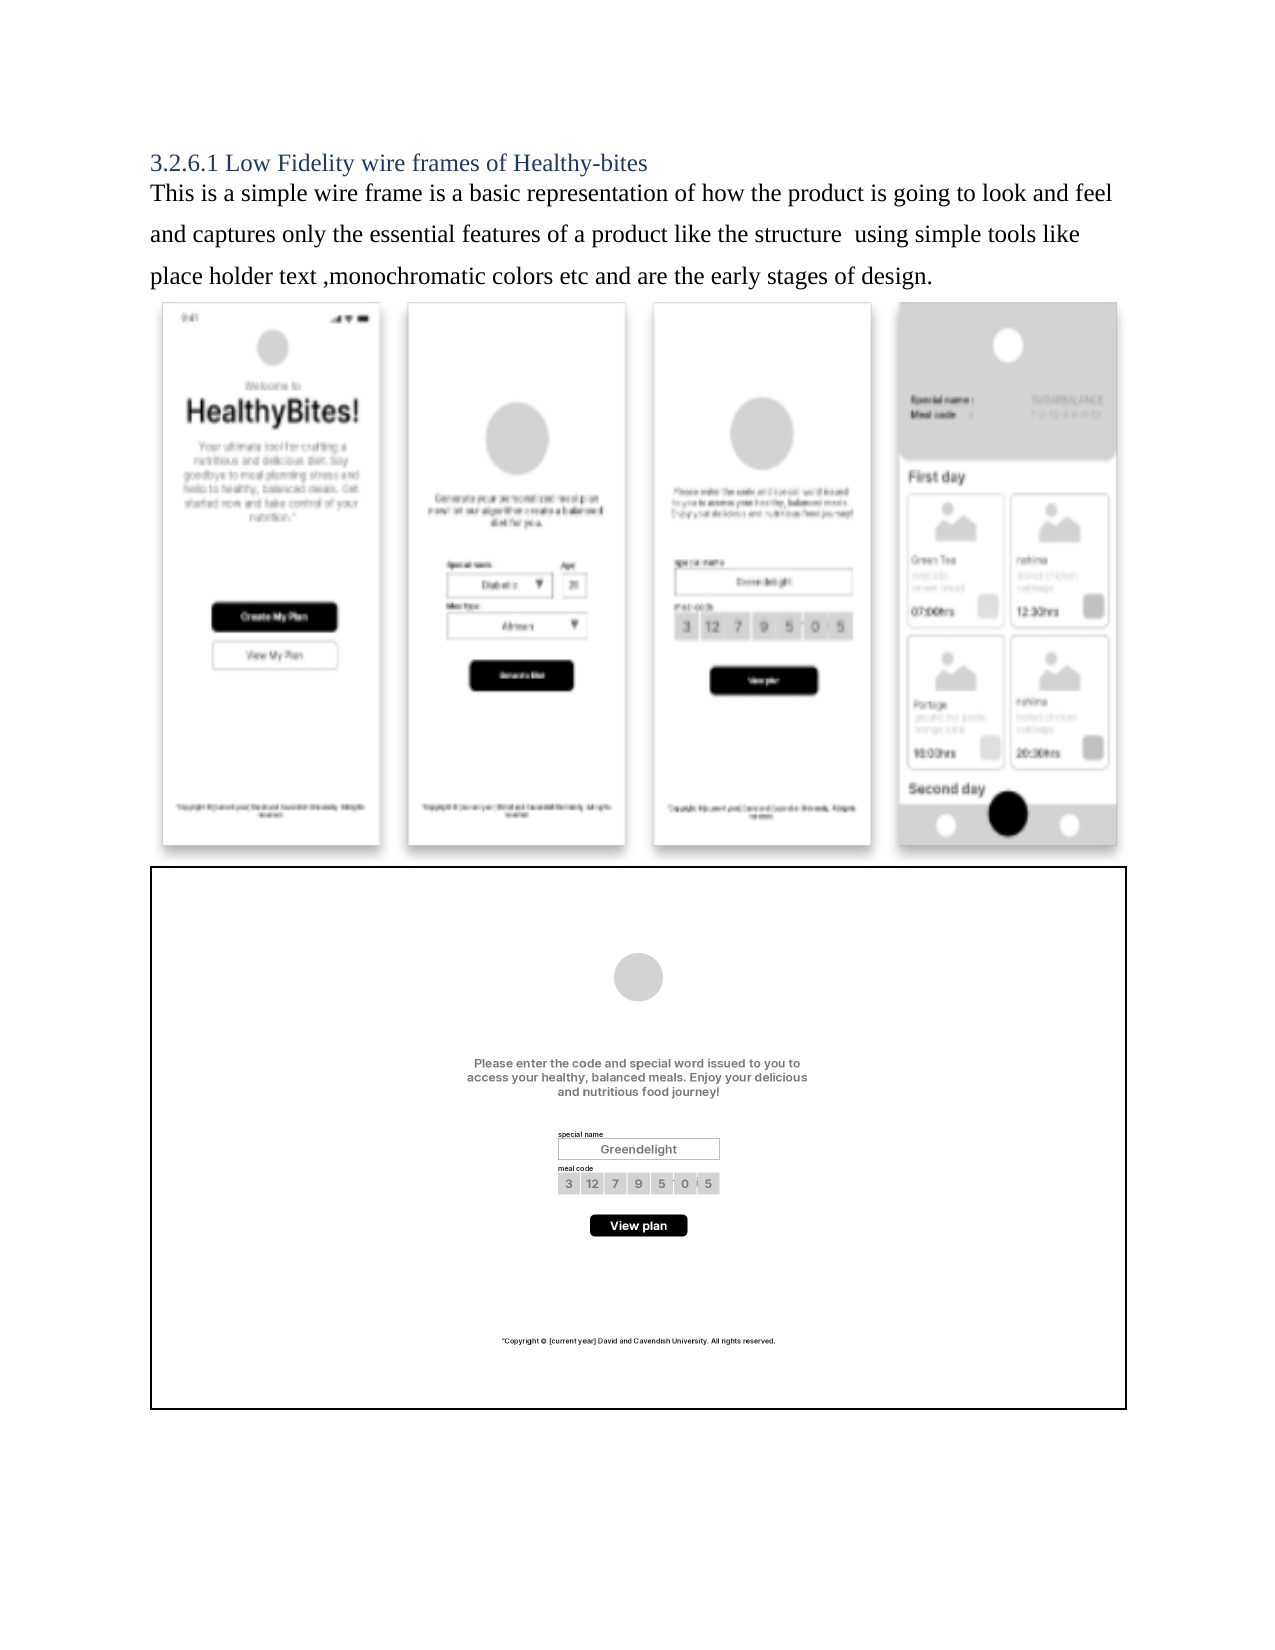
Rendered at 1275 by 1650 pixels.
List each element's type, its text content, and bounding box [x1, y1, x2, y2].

picture [154, 870, 1123, 1406]
picture [152, 300, 1128, 867]
subtitle 3.2.6.1 Low Fidelity wire frames of Healthy-bites [150, 149, 1125, 177]
text This is a simple wire frame is a basic representation of how the product is going to look and feel and captures only the essential features of a product like the structure using simple tools like place holder text ,monochromatic colors etc and are the early stages of design. [150, 179, 1125, 290]
